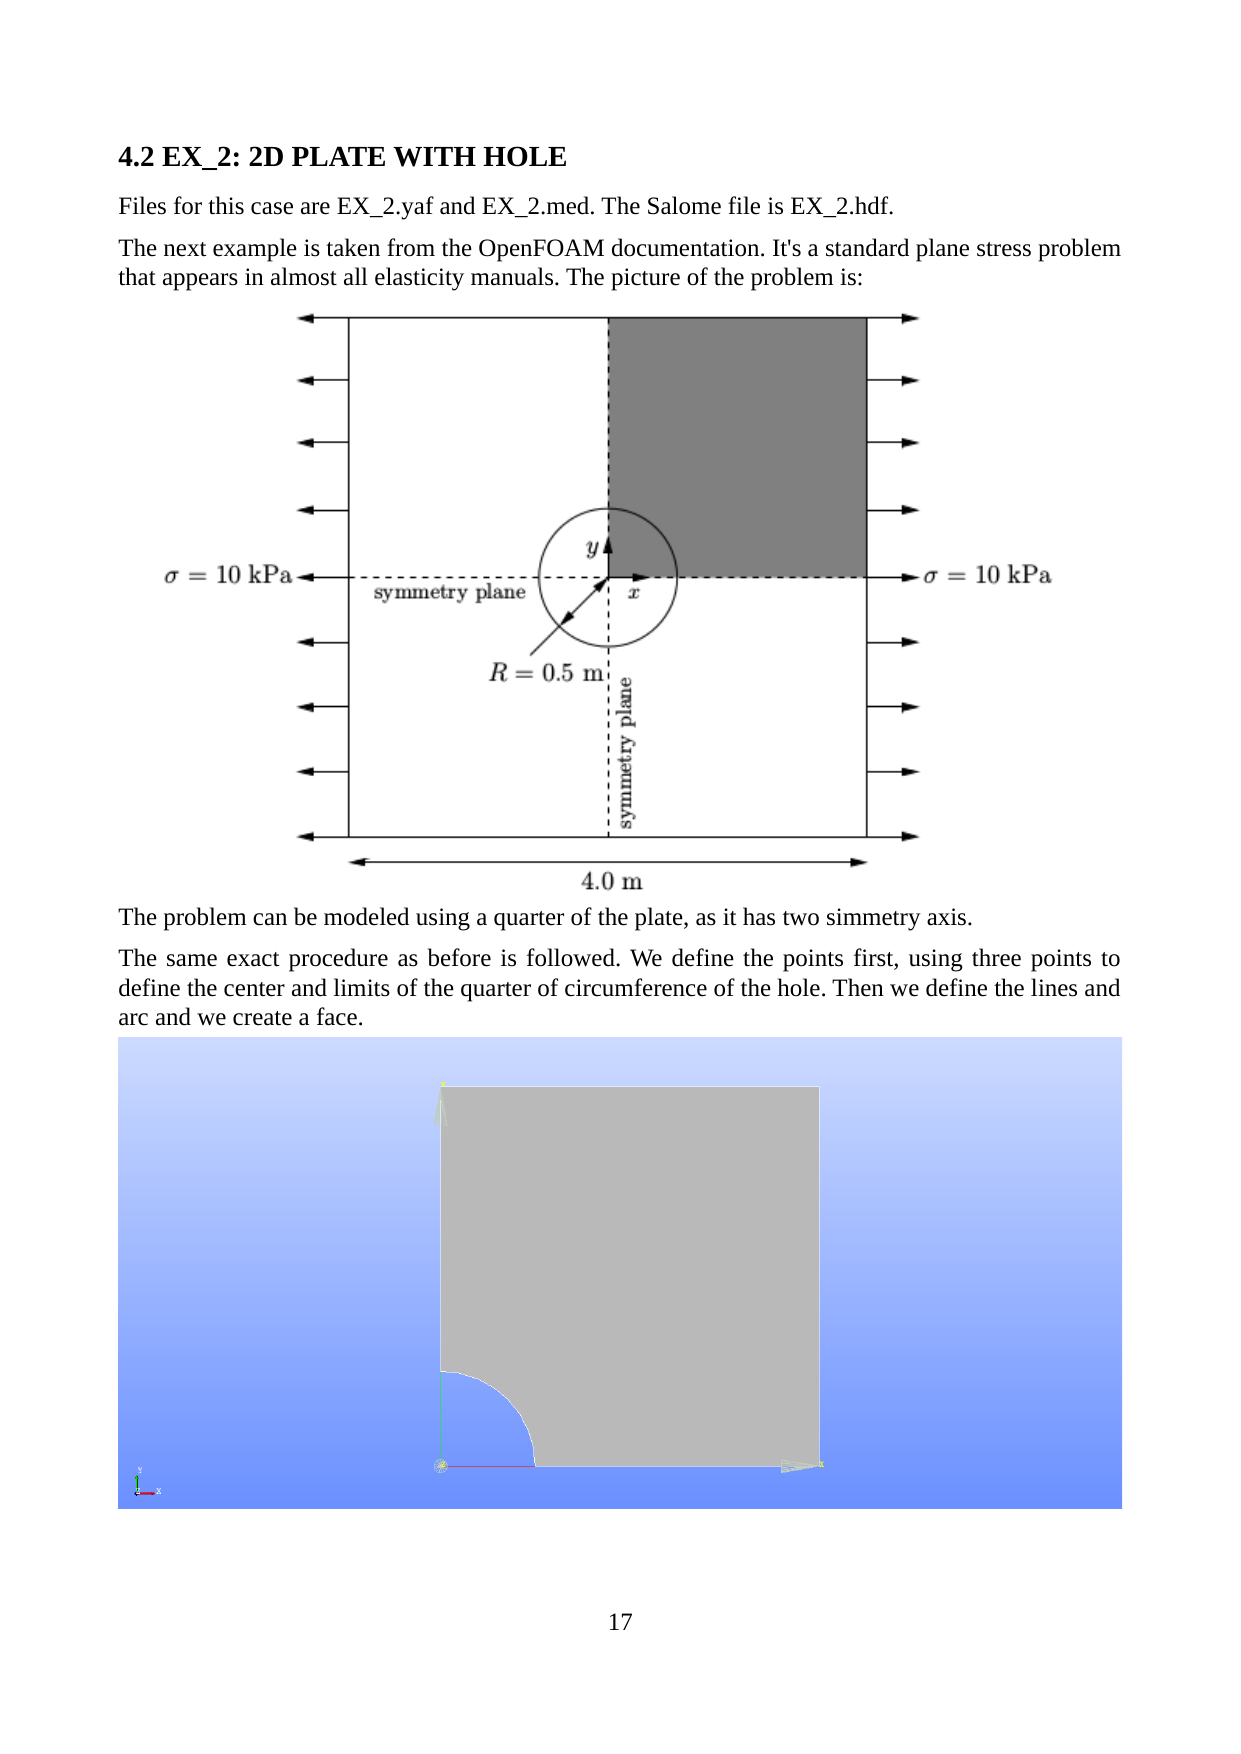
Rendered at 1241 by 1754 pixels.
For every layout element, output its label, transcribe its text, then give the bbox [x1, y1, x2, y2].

text The problem can be modeled using a quarter of the plate, as it has two simmetry axis. [118, 902, 1122, 931]
text The same exact procedure as before is followed. We define the points first, using three points to define the center and limits of the quarter of circumference of the hole. Then we define the lines and arc and we create a face. [118, 943, 1122, 1032]
picture [118, 297, 1123, 902]
text The next example is taken from the OpenFOAM documentation. It's a standard plane stress problem that appears in almost all elasticity manuals. The picture of the problem is: [118, 232, 1122, 291]
subtitle 4.2 EX_2: 2D PLATE WITH HOLE [118, 143, 1122, 173]
text Files for this case are EX_2.yaf and EX_2.med. The Salome file is EX_2.hdf. [118, 191, 1122, 221]
picture [118, 1037, 1123, 1509]
